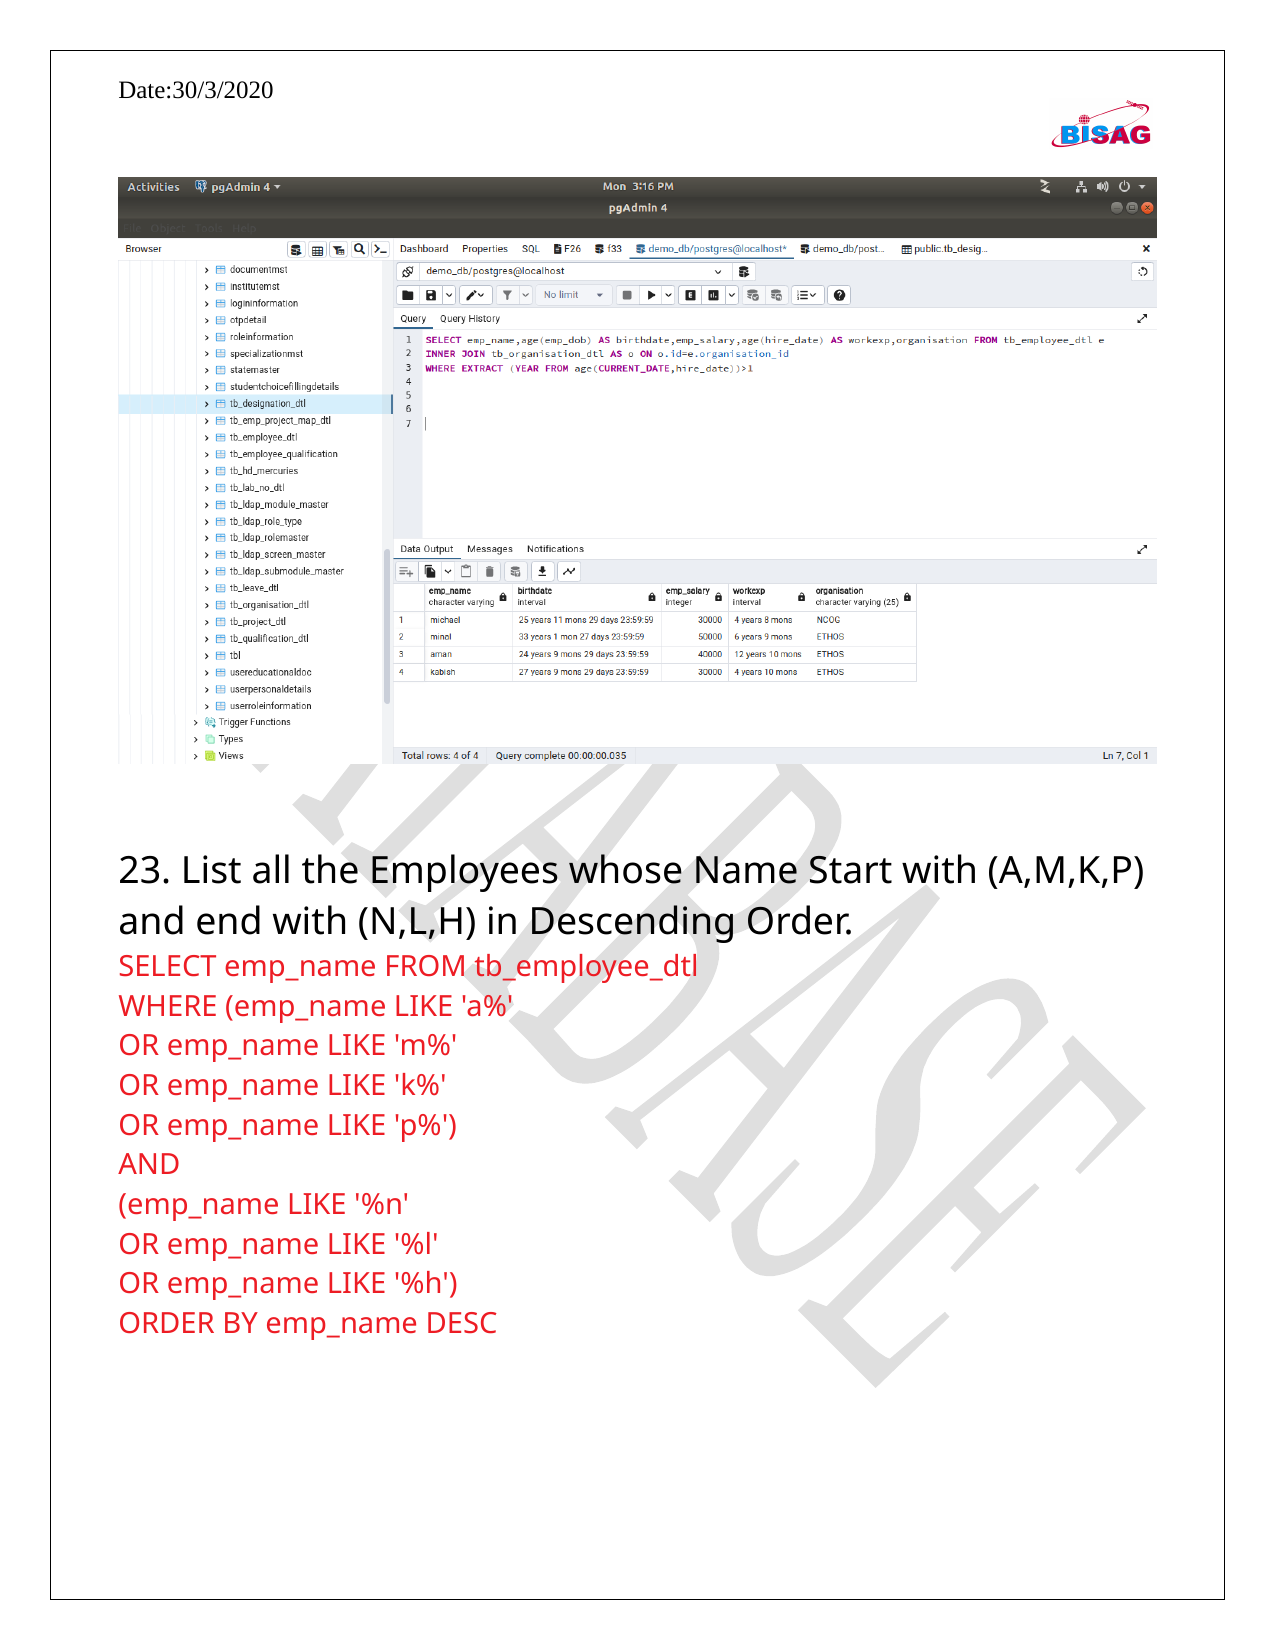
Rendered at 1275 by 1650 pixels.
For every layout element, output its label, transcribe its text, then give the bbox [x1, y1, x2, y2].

text [1113, 1104, 1157, 1143]
text [980, 1143, 1157, 1183]
text WHERE (emp_name LIKE 'a%' [118, 985, 568, 1024]
text [844, 1302, 1157, 1342]
text SELECT emp_name FROM tb_employee_dtl [875, 945, 1157, 985]
text [810, 1223, 908, 1263]
text 23. List all the Employees whose Name Start with (A,M,K,P) and end with (N,L,H) in Descending Order. [540, 843, 710, 945]
text OR emp_name LIKE 'k%' [118, 1064, 692, 1104]
text SELECT emp_name FROM tb_employee_dtl [599, 945, 696, 985]
text [723, 1143, 875, 1183]
text [751, 1024, 816, 1064]
text [975, 1183, 1034, 1213]
text [1030, 985, 1157, 1024]
text [555, 1024, 649, 1058]
text [754, 1104, 877, 1143]
text [966, 1223, 1157, 1263]
text AND [118, 1143, 724, 1183]
text [940, 1207, 971, 1223]
text [641, 1104, 754, 1143]
text [926, 1024, 1020, 1064]
text [921, 1064, 1067, 1104]
text [917, 1104, 1027, 1143]
text [783, 1064, 895, 1104]
text [1103, 1064, 1157, 1104]
text SELECT emp_name FROM tb_employee_dtl [510, 945, 608, 985]
text [814, 1024, 928, 1064]
text [710, 1183, 770, 1223]
text SELECT emp_name FROM tb_employee_dtl [711, 945, 846, 985]
text [859, 1183, 948, 1223]
text OR emp_name LIKE 'm%' [118, 1024, 548, 1064]
text (emp_name LIKE '%n' [118, 1183, 709, 1223]
text [637, 1024, 744, 1064]
text 23. List all the Employees whose Name Start with (A,M,K,P) and end with (N,L,H) in Descending Order. [118, 843, 560, 945]
text [1059, 1082, 1103, 1104]
picture [1048, 98, 1154, 149]
text SELECT emp_name FROM tb_employee_dtl [118, 945, 510, 985]
text [900, 1223, 980, 1263]
text [1006, 1183, 1157, 1223]
picture [118, 177, 1157, 764]
text [765, 985, 847, 1024]
text SELECT emp_name FROM tb_employee_dtl [815, 945, 877, 985]
text 23. List all the Employees whose Name Start with (A,M,K,P) and end with (N,L,H) in Descending Order. [689, 843, 809, 917]
text ORDER BY emp_name DESC [118, 1302, 828, 1342]
text [1020, 1104, 1116, 1143]
text [662, 1064, 767, 1104]
text [1008, 1024, 1157, 1064]
text [560, 985, 684, 1024]
text [759, 1183, 865, 1223]
text [861, 1263, 1157, 1302]
text OR emp_name LIKE '%h') [118, 1263, 868, 1302]
text OR emp_name LIKE '%l' [118, 1223, 742, 1263]
text [758, 1223, 832, 1255]
text [845, 985, 980, 1024]
text [682, 985, 794, 1024]
text [895, 1143, 988, 1183]
text OR emp_name LIKE 'p%') [118, 1104, 641, 1143]
text [956, 1000, 1020, 1024]
text 23. List all the Employees whose Name Start with (A,M,K,P) and end with (N,L,H) in Descending Order. [719, 843, 1157, 945]
